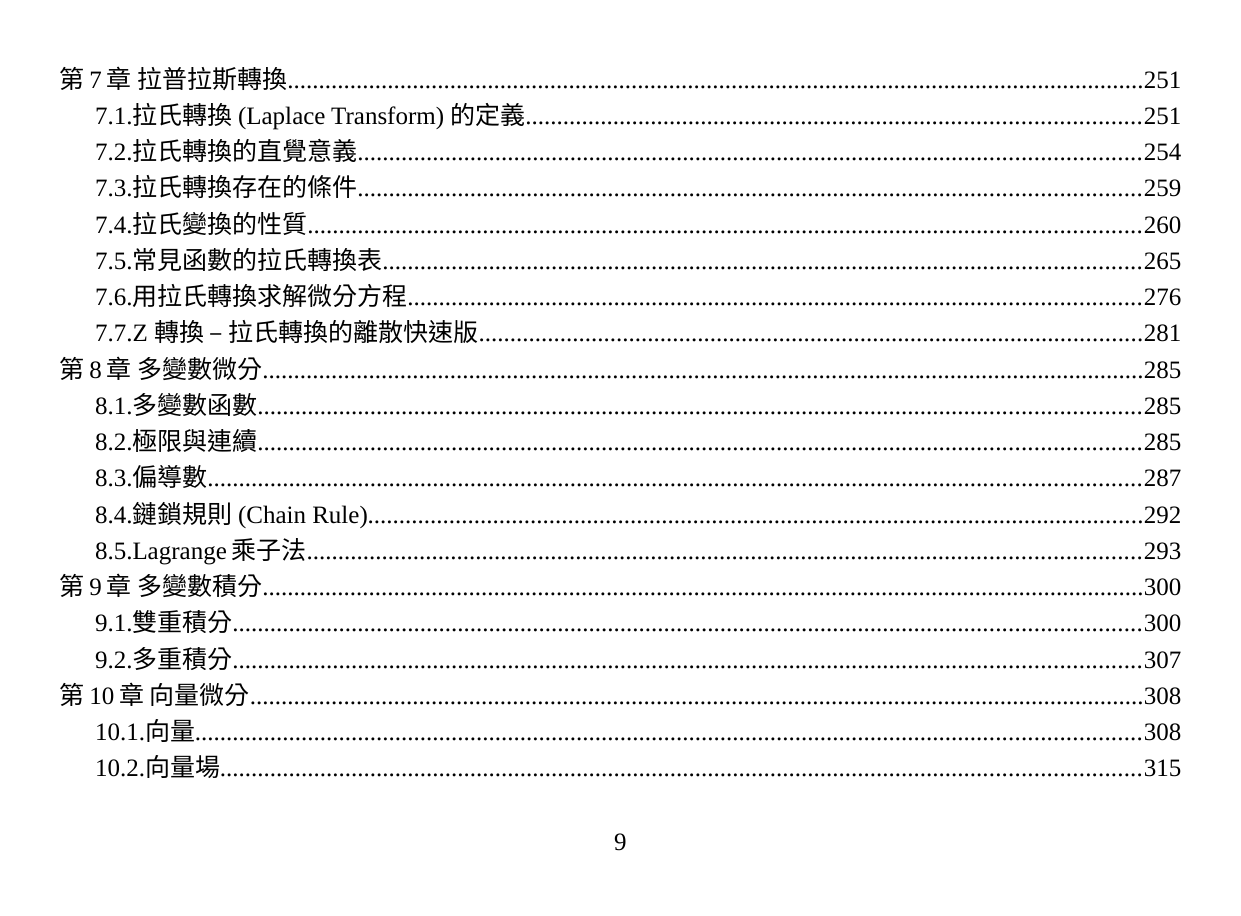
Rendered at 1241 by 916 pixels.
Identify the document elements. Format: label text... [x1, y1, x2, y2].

text 10.2.向量場 315 [88, 748, 1181, 784]
text 8.4.鏈鎖規則 (Chain Rule) 292 [88, 494, 1181, 530]
text 7.3.拉氏轉換存在的條件 259 [88, 168, 1181, 204]
text 7.5.常見函數的拉氏轉換表 265 [88, 240, 1181, 277]
text 10.1.向量 308 [88, 712, 1181, 748]
text 8.1.多變數函數 285 [88, 385, 1181, 422]
text 9.2.多重積分 307 [88, 639, 1181, 675]
text 7.7.Z 轉換 – 拉氏轉換的離散快速版 281 [88, 313, 1181, 349]
text 8.5.Lagrange乘子法 293 [88, 530, 1181, 567]
text 第10章 向量微分 308 [59, 675, 1181, 712]
text 7.4.拉氏變換的性質 260 [88, 204, 1181, 240]
text 第7章 拉普拉斯轉換 251 [59, 59, 1181, 95]
text 7.1.拉氏轉換 (Laplace Transform) 的定義 251 [88, 95, 1181, 132]
text 8.3.偏導數 287 [88, 458, 1181, 494]
text 第8章 多變數微分 285 [59, 349, 1181, 385]
text 8.2.極限與連續 285 [88, 422, 1181, 458]
text 7.2.拉氏轉換的直覺意義 254 [88, 132, 1181, 168]
text 第9章 多變數積分 300 [59, 567, 1181, 603]
text 9.1.雙重積分 300 [88, 603, 1181, 639]
text 7.6.用拉氏轉換求解微分方程 276 [88, 277, 1181, 313]
